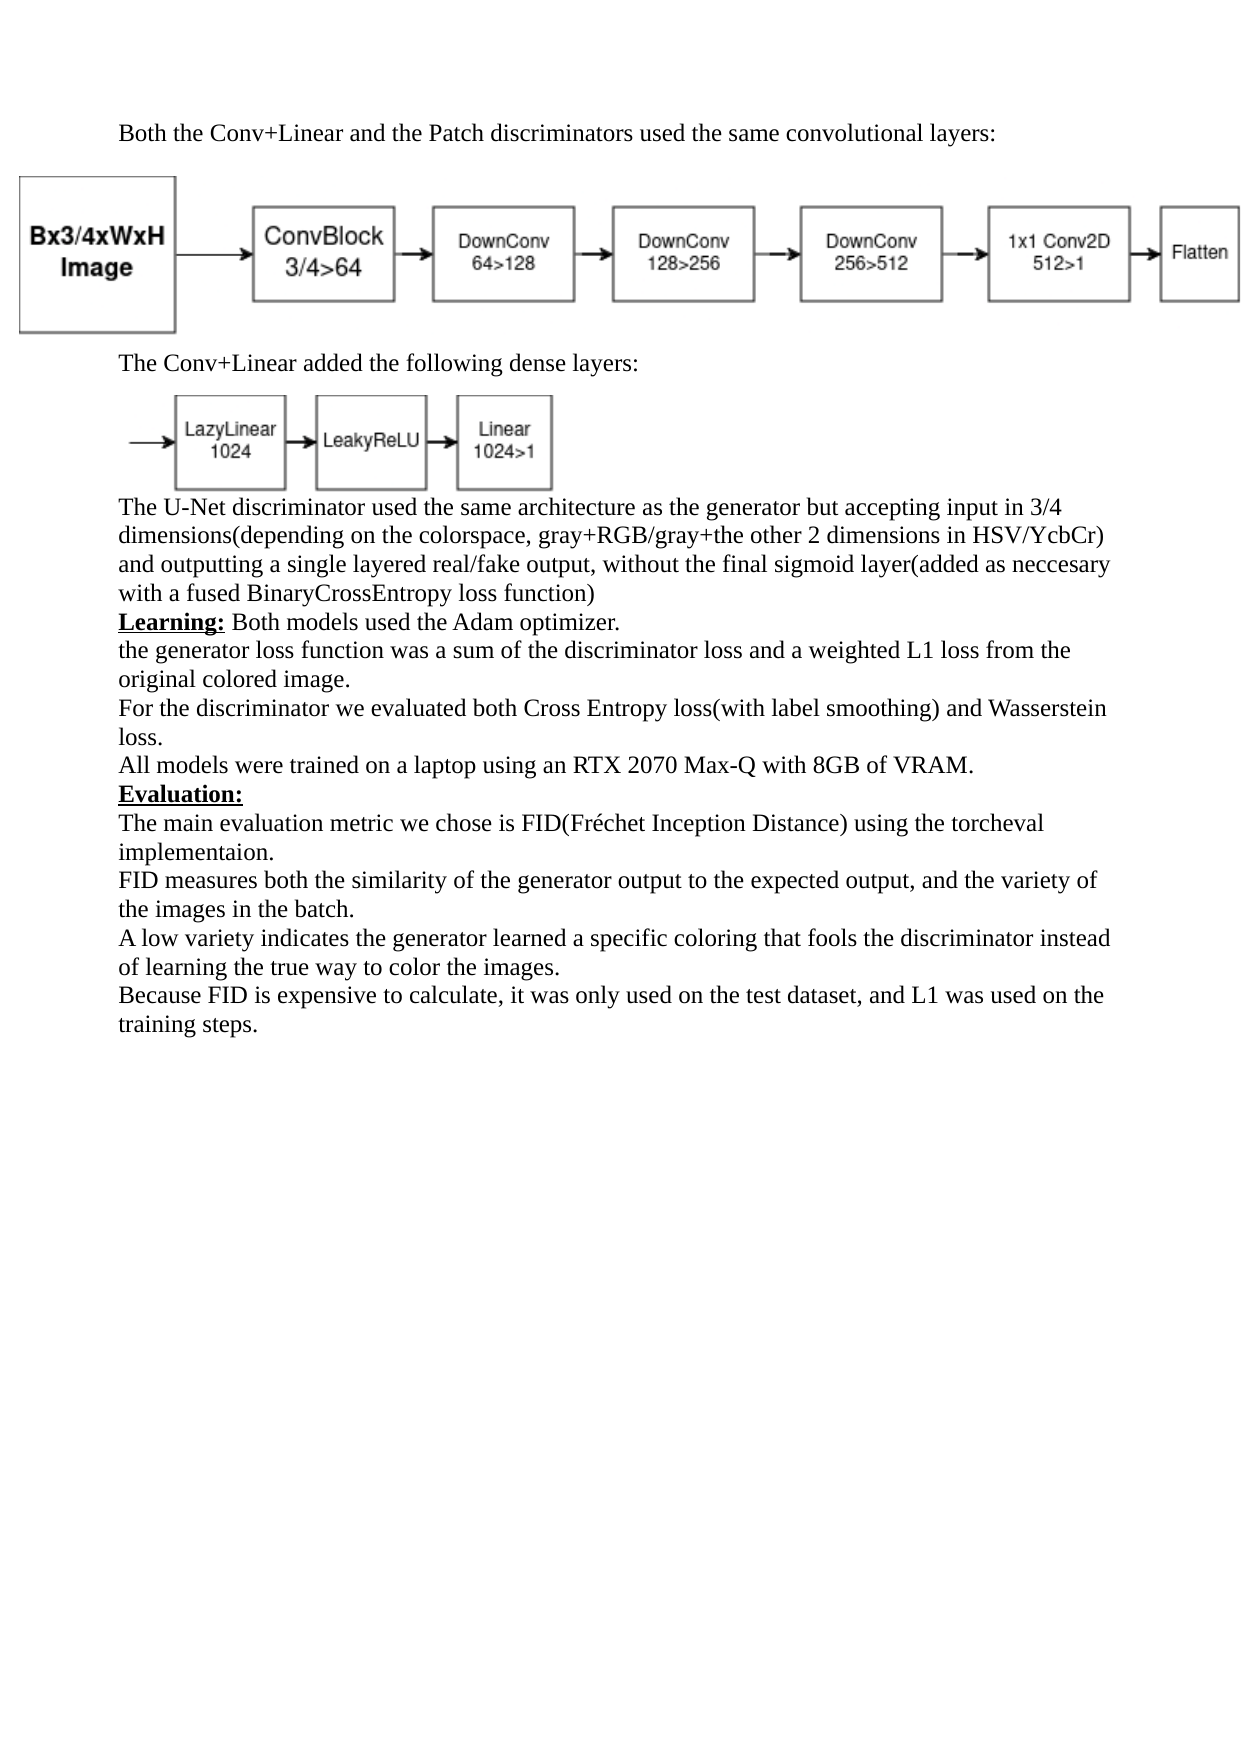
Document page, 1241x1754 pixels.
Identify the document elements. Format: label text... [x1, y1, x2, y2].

text For the discriminator we evaluated both Cross Entropy loss(with label smoothing) and Wasserstein loss. [118, 693, 1122, 751]
text A low variety indicates the generator learned a specific coloring that fools the discriminator instead of learning the true way to color the images. [118, 923, 1122, 981]
text the generator loss function was a sum of the discriminator loss and a weighted L1 loss from the original colored image. [118, 636, 1122, 693]
text The U-Net discriminator used the same architecture as the generator but accepting input in 3/4 dimensions(depending on the colorspace, gray+RGB/gray+the other 2 dimensions in HSV/YcbCr) and outputting a single layered real/fake output, without the final sigmoid layer(added as neccesary with a fused BinaryCrossEntropy loss function) [118, 492, 1122, 607]
picture [118, 395, 555, 493]
text Learning: Both models used the Adam optimizer. [118, 607, 1122, 636]
text The Conv+Linear added the following dense layers: [118, 348, 1122, 377]
text Because FID is expensive to calculate, it was only used on the test dataset, and L1 was used on the training steps. [118, 981, 1122, 1038]
picture [19, 176, 1241, 336]
text All models were trained on a laptop using an RTX 2070 Max-Q with 8GB of VRAM. [118, 751, 1122, 779]
text FID measures both the similarity of the generator output to the expected output, and the variety of the images in the batch. [118, 866, 1122, 923]
text Both the Conv+Linear and the Patch discriminators used the same convolutional layers: [118, 118, 1122, 147]
text Evaluation: [118, 779, 1122, 808]
text The main evaluation metric we chose is FID(Fréchet Inception Distance) using the torcheval implementaion. [118, 808, 1122, 866]
